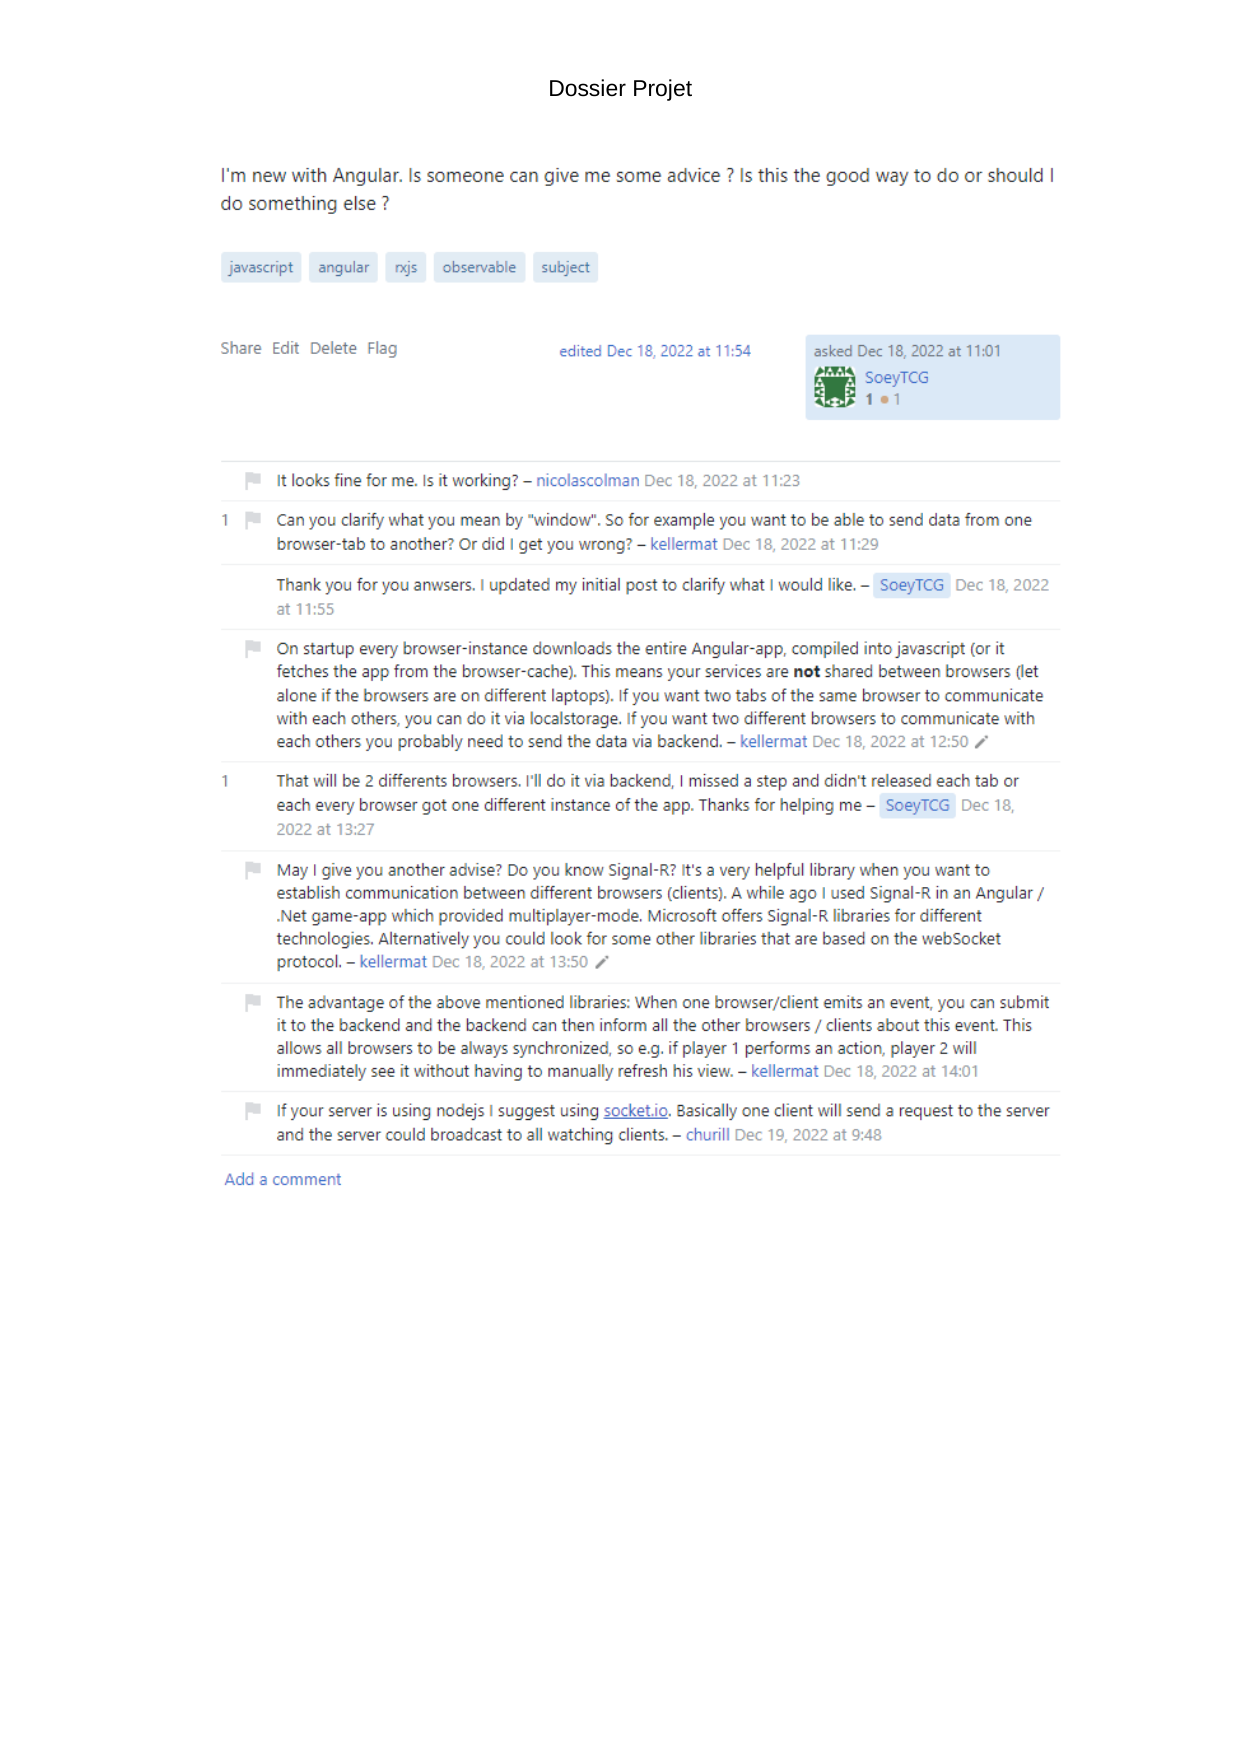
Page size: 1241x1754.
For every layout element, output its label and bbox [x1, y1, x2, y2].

picture [150, 150, 1091, 1217]
